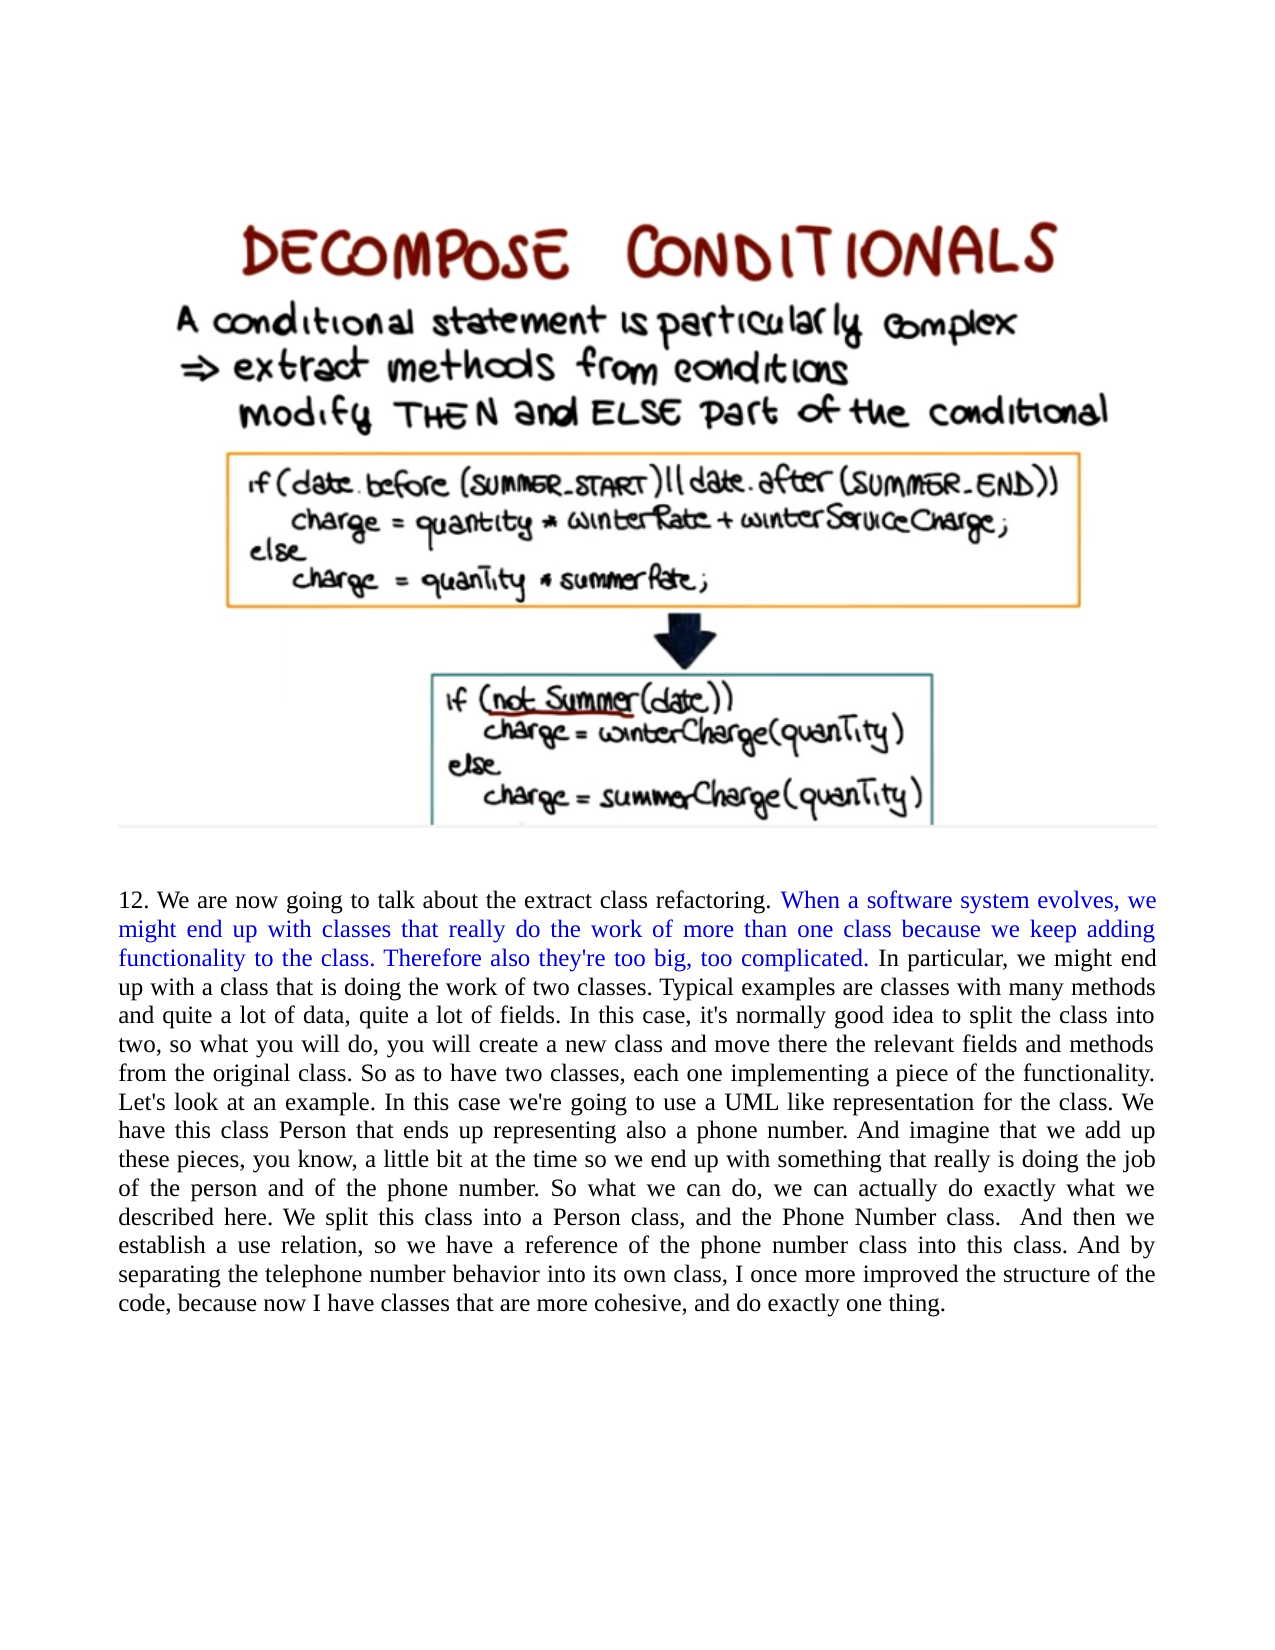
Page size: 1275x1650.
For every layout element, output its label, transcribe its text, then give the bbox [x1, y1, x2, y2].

text 12. We are now going to talk about the extract class refactoring. When a software system evolves, we might end up with classes that really do the work of more than one class because we keep adding functionality to the class. Therefore also they're too big, too complicated. In particular, we might end up with a class that is doing the work of two classes. Typical examples are classes with many methods and quite a lot of data, quite a lot of fields. In this case, it's normally good idea to split the class into two, so what you will do, you will create a new class and move there the relevant fields and methods from the original class. So as to have two classes, each one implementing a piece of the functionality. Let's look at an example. In this case we're going to use a UML like representation for the class. We have this class Person that ends up representing also a phone number. And imagine that we add up these pieces, you know, a little bit at the time so we end up with something that really is doing the job of the person and of the phone number. So what we can do, we can actually do exactly what we described here. We split this class into a Person class, and the Phone Number class. And then we establish a use relation, so we have a reference of the phone number class into this class. And by separating the telephone number behavior into its own class, I once more improved the structure of the code, because now I have classes that are more cohesive, and do exactly one thing. [118, 885, 1157, 1317]
picture [118, 204, 1157, 828]
